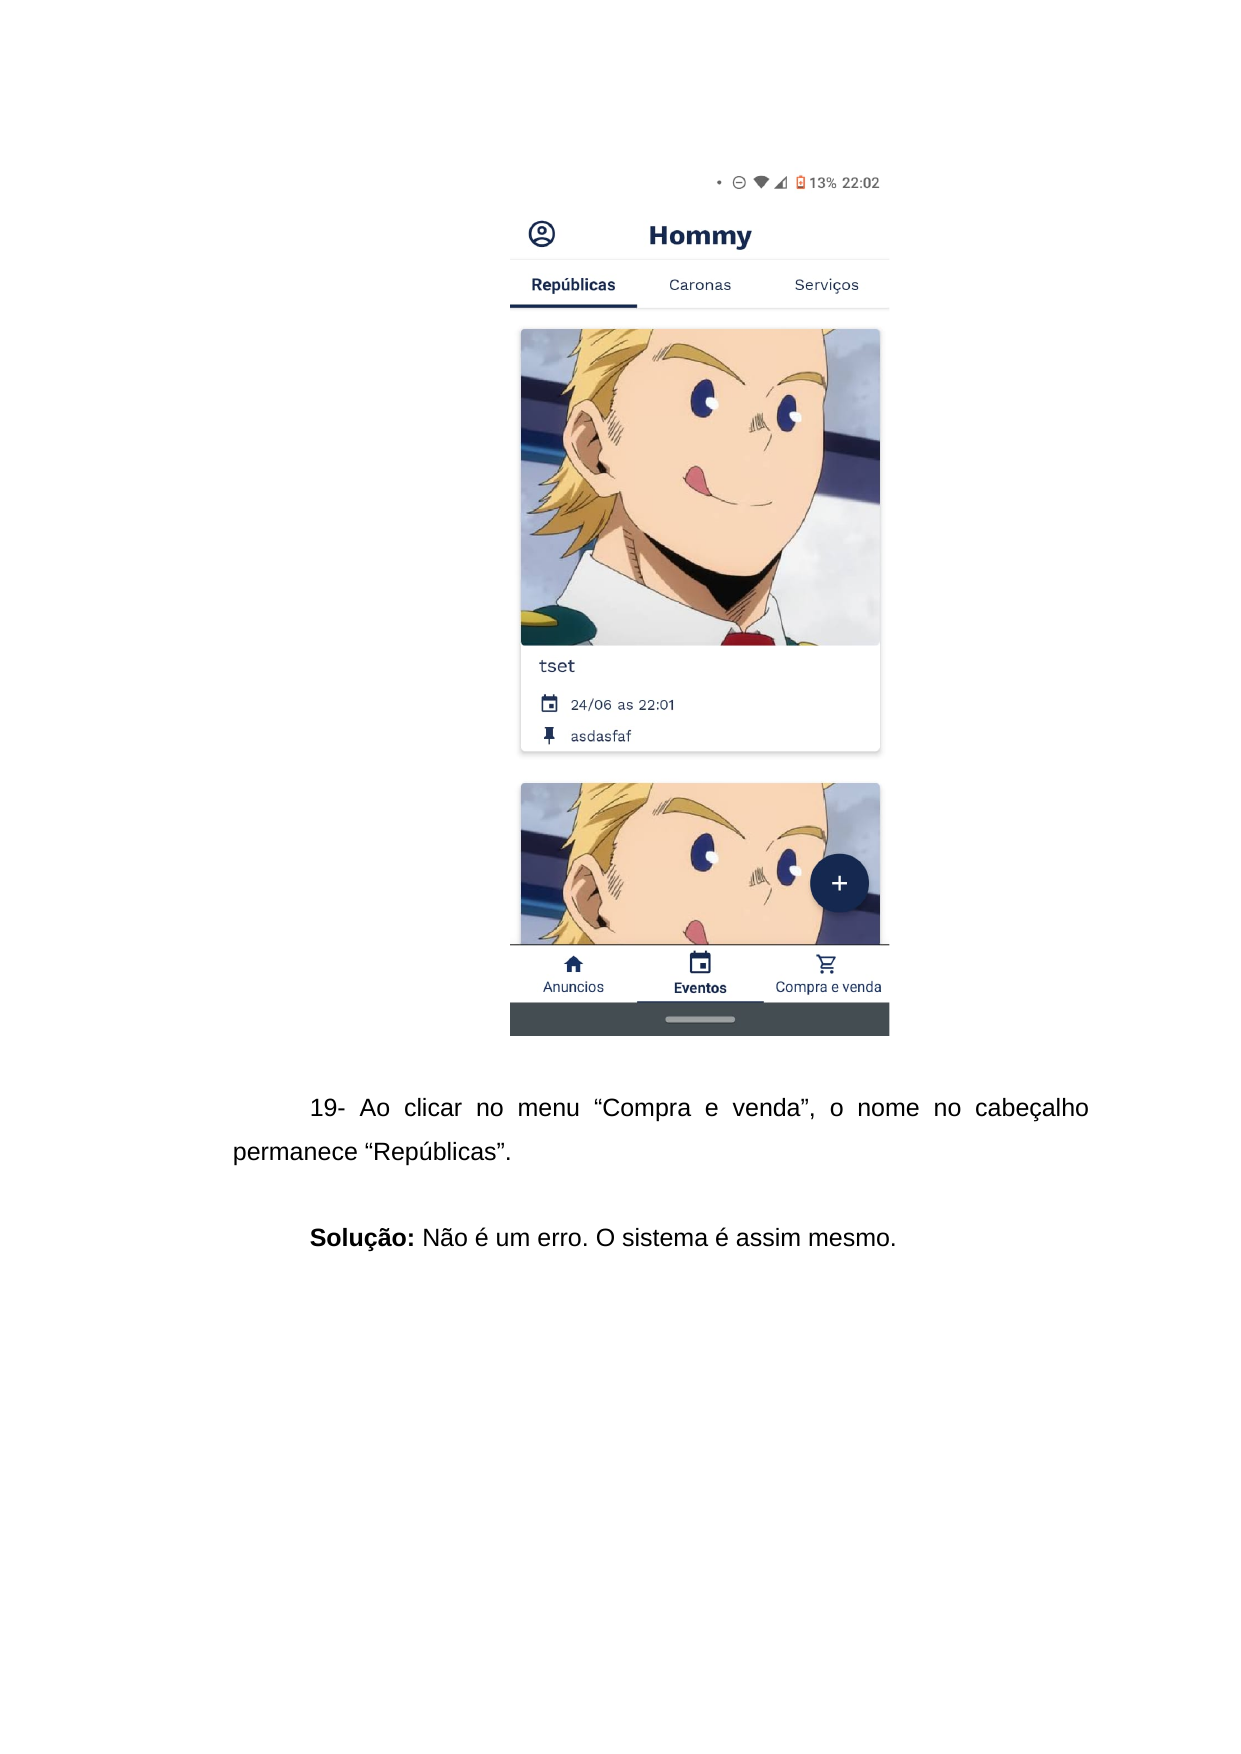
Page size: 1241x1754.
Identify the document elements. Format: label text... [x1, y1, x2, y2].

text 19- Ao clicar no menu “Compra e venda”, o nome no cabeçalho permanece “Repúblicas”. [233, 1093, 1090, 1165]
picture [510, 150, 890, 1036]
text Solução: Não é um erro. O sistema é assim mesmo. [233, 1223, 1090, 1251]
